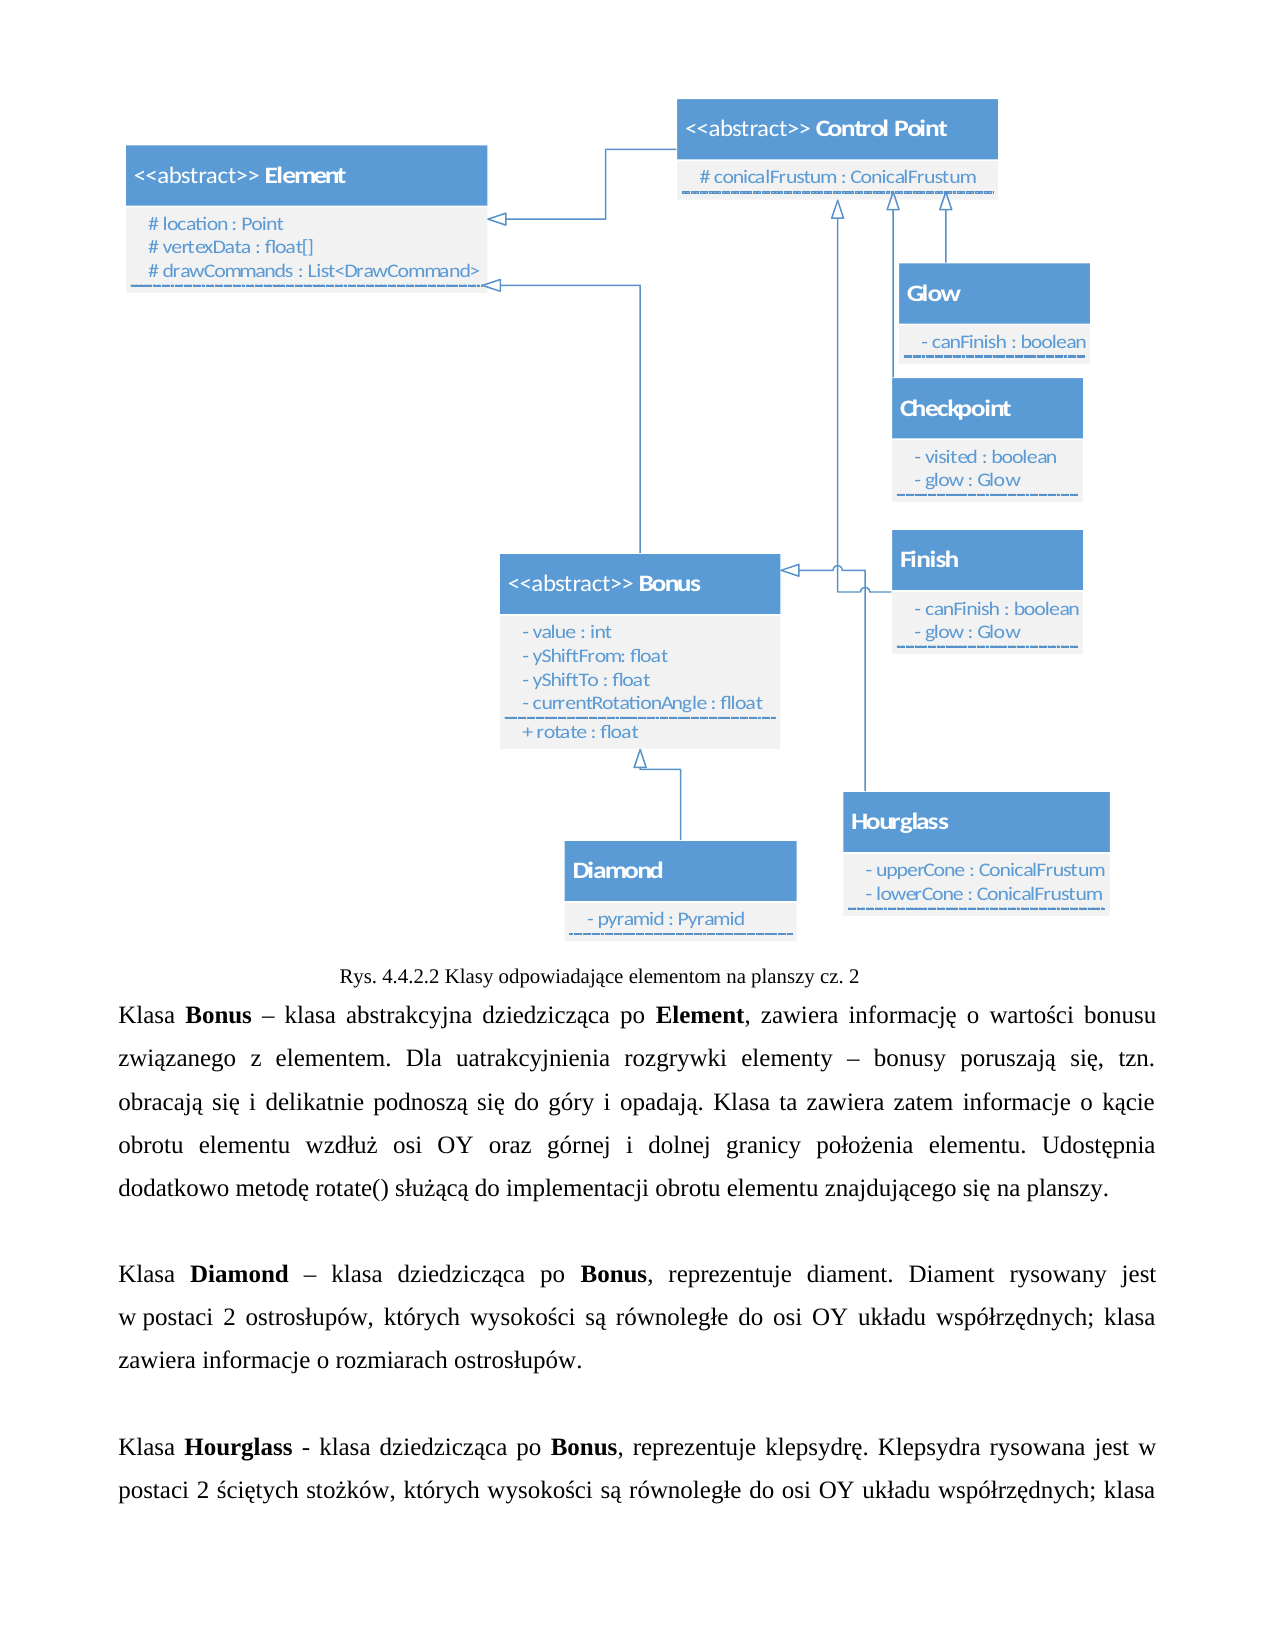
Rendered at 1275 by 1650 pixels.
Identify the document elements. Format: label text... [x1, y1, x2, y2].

text Klasa Hourglass - klasa dziedzicząca po Bonus, reprezentuje klepsydrę. Klepsydra rysowana jest w postaci 2 ściętych stożków, których wysokości są równoległe do osi OY układu współrzędnych; klasa [118, 1432, 1157, 1503]
text Klasa Bonus – klasa abstrakcyjna dziedzicząca po Element, zawiera informację o wartości bonusu związanego z elementem. Dla uatrakcyjnienia rozgrywki elementy – bonusy poruszają się, tzn. obracają się i delikatnie podnoszą się do góry i opadają. Klasa ta zawiera zatem informacje o kącie obrotu elementu wzdłuż osi OY oraz górnej i dolnej granicy położenia elementu. Udostępnia dodatkowo metodę rotate() służącą do implementacji obrotu elementu znajdującego się na planszy. [118, 1000, 1157, 1202]
text Rys. 4.4.2.2 Klasy odpowiadające elementom na planszy cz. 2 [118, 964, 1157, 988]
text Klasa Diamond – klasa dziedzicząca po Bonus, reprezentuje diament. Diament rysowany jest w postaci 2 ostrosłupów, których wysokości są równoległe do osi OY układu współrzędnych; klasa zawiera informacje o rozmiarach ostrosłupów. [118, 1259, 1157, 1374]
